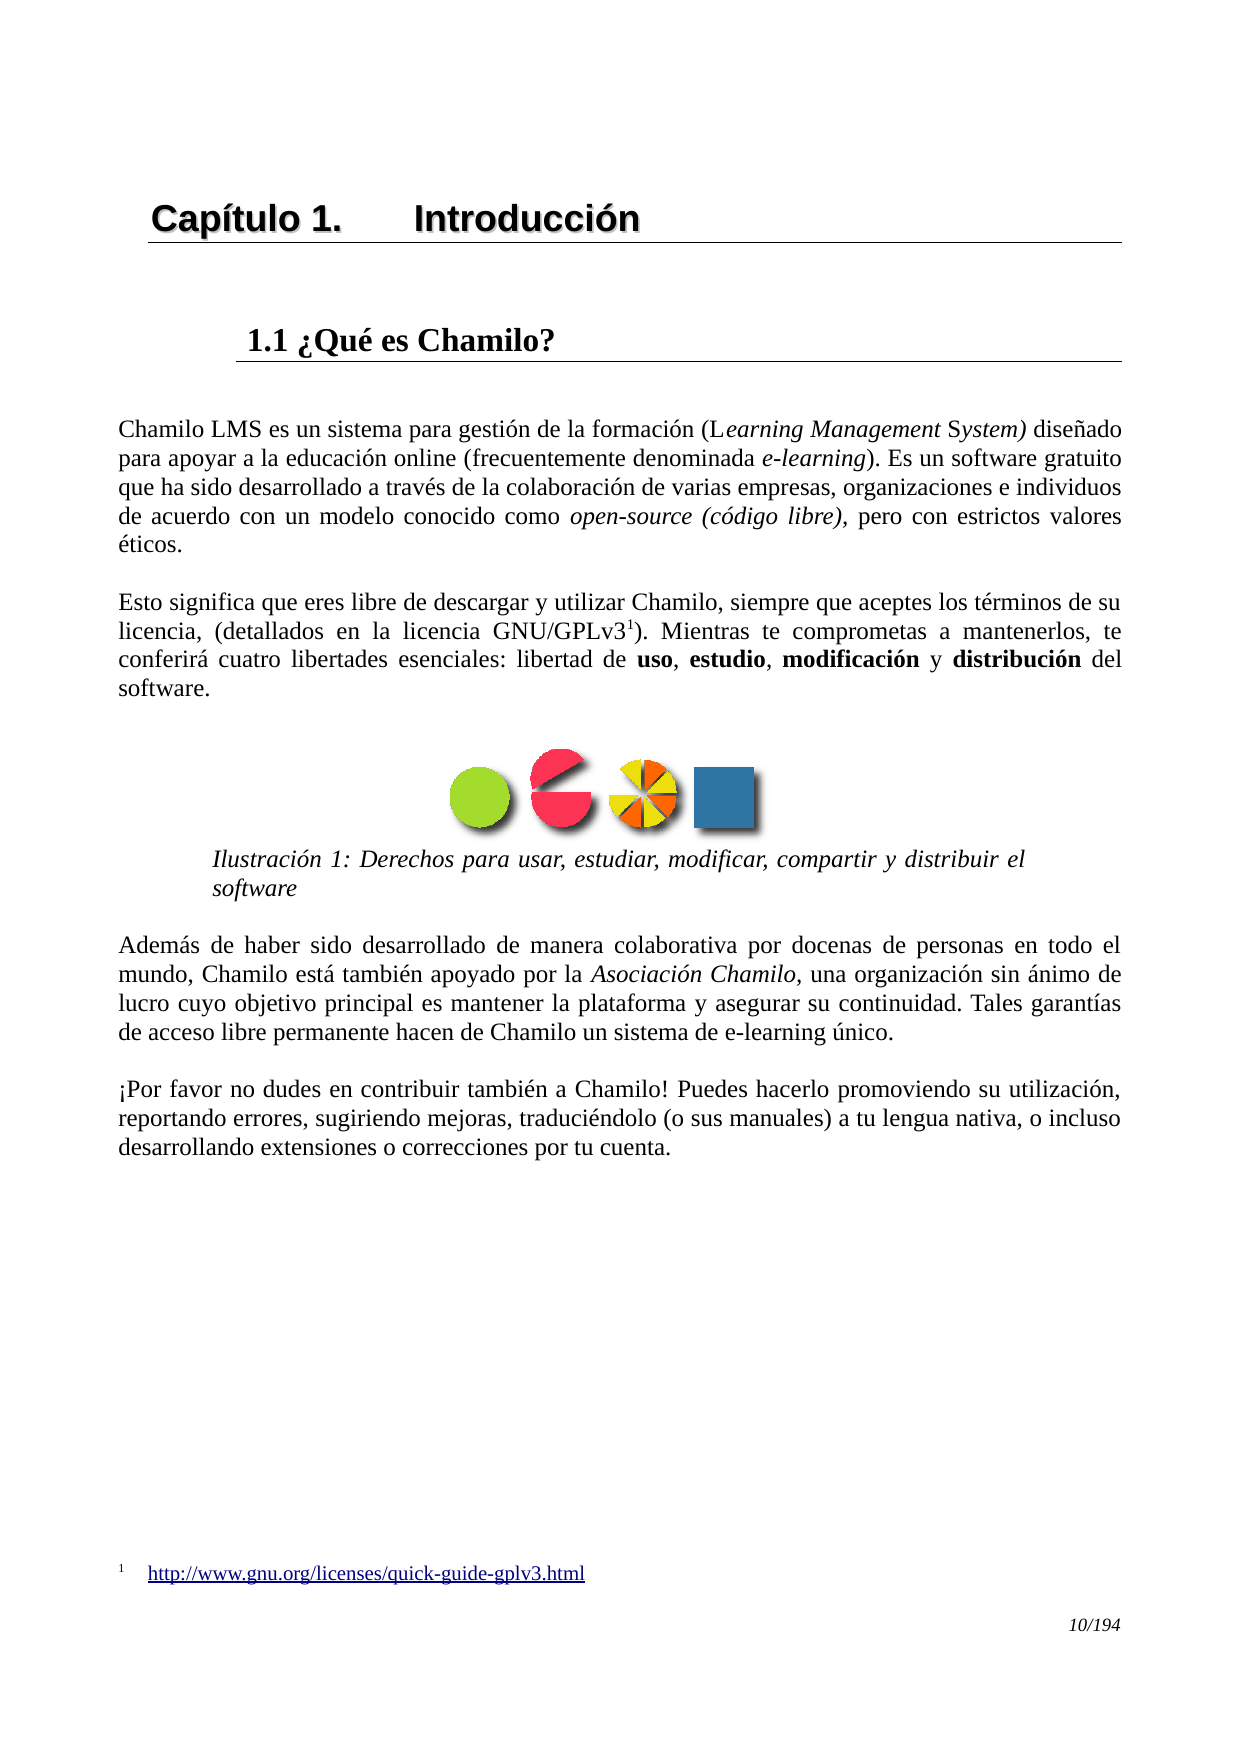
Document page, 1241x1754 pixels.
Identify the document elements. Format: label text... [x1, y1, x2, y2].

text http://www.gnu.org/licenses/quick-guide-gplv3.html [118, 1561, 1122, 1585]
subtitle Introducción [148, 193, 1122, 242]
text Chamilo LMS es un sistema para gestión de la formación (Learning Management System) diseñado para apoyar a la educación online (frecuentemente denominada e-learning). Es un software gratuito que ha sido desarrollado a través de la colaboración de varias empresas, organizaciones e individuos de acuerdo con un modelo conocido como open-source (código libre), pero con estrictos valores éticos. [118, 414, 1122, 558]
text Esto significa que eres libre de descargar y utilizar Chamilo, siempre que aceptes los términos de su licencia, (detallados en la licencia GNU/GPLv3). Mientras te comprometas a mantenerlos, te conferirá cuatro libertades esenciales: libertad de uso, estudio, modificación y distribución del software. [118, 587, 1122, 702]
text Ilustración 1: Derechos para usar, estudiar, modificar, compartir y distribuir el software [212, 743, 1028, 902]
text Además de haber sido desarrollado de manera colaborativa por docenas de personas en todo el mundo, Chamilo está también apoyado por la Asociación Chamilo, una organización sin ánimo de lucro cuyo objetivo principal es mantener la plataforma y asegurar su continuidad. Tales garantías de acceso libre permanente hacen de Chamilo un sistema de e-learning único. [118, 930, 1122, 1045]
picture [444, 743, 771, 845]
subtitle ¿Qué es Chamilo? [236, 320, 1122, 361]
text ¡Por favor no dudes en contribuir también a Chamilo! Puedes hacerlo promoviendo su utilización, reportando errores, sugiriendo mejoras, traduciéndolo (o sus manuales) a tu lengua nativa, o incluso desarrollando extensiones o correcciones por tu cuenta. [118, 1074, 1122, 1160]
